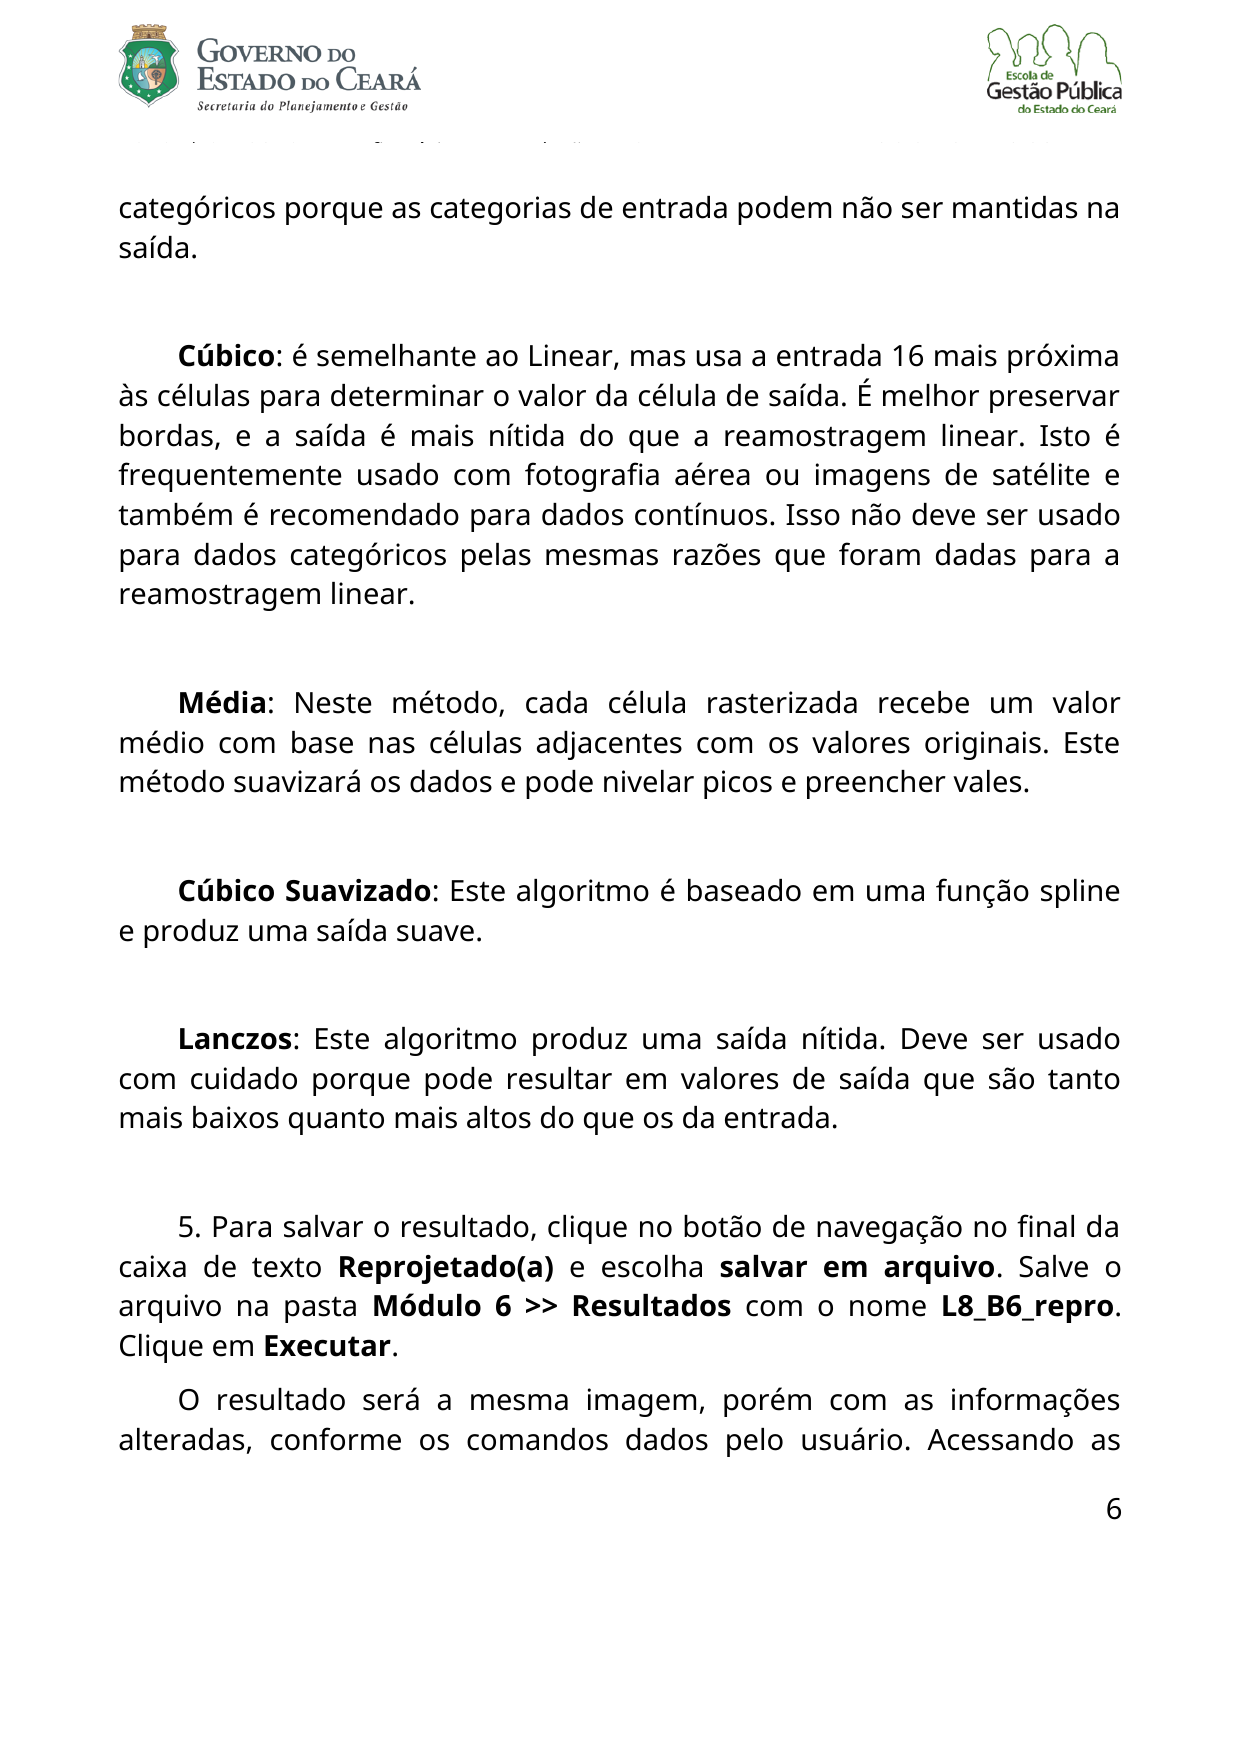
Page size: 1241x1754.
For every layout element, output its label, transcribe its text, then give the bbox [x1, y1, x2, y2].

text O resultado será a mesma imagem, porém com as informações alteradas, conforme os comandos dados pelo usuário. Acessando as [118, 1379, 1122, 1459]
text 5. Para salvar o resultado, clique no botão de navegação no final da caixa de texto Reprojetado(a) e escolha salvar em arquivo. Salve o arquivo na pasta Módulo 6 >> Resultados com o nome L8_B6_repro. Clique em Executar. [118, 1206, 1122, 1365]
text Cúbico Suavizado: Este algoritmo é baseado em uma função spline e produz uma saída suave. [118, 870, 1122, 949]
text categóricos porque as categorias de entrada podem não ser mantidas na saída. [118, 187, 1122, 267]
text Lanczos: Este algoritmo produz uma saída nítida. Deve ser usado com cuidado porque pode resultar em valores de saída que são tanto mais baixos quanto mais altos do que os da entrada. [118, 1018, 1122, 1137]
text Média: Neste método, cada célula rasterizada recebe um valor médio com base nas células adjacentes com os valores originais. Este método suavizará os dados e pode nivelar picos e preencher vales. [118, 682, 1122, 801]
picture [118, 24, 1122, 113]
text Cúbico: é semelhante ao Linear, mas usa a entrada 16 mais próxima às células para determinar o valor da célula de saída. É melhor preservar bordas, e a saída é mais nítida do que a reamostragem linear. Isto é frequentemente usado com fotografia aérea ou imagens de satélite e também é recomendado para dados contínuos. Isso não deve ser usado para dados categóricos pelas mesmas razões que foram dadas para a reamostragem linear. [118, 336, 1122, 613]
